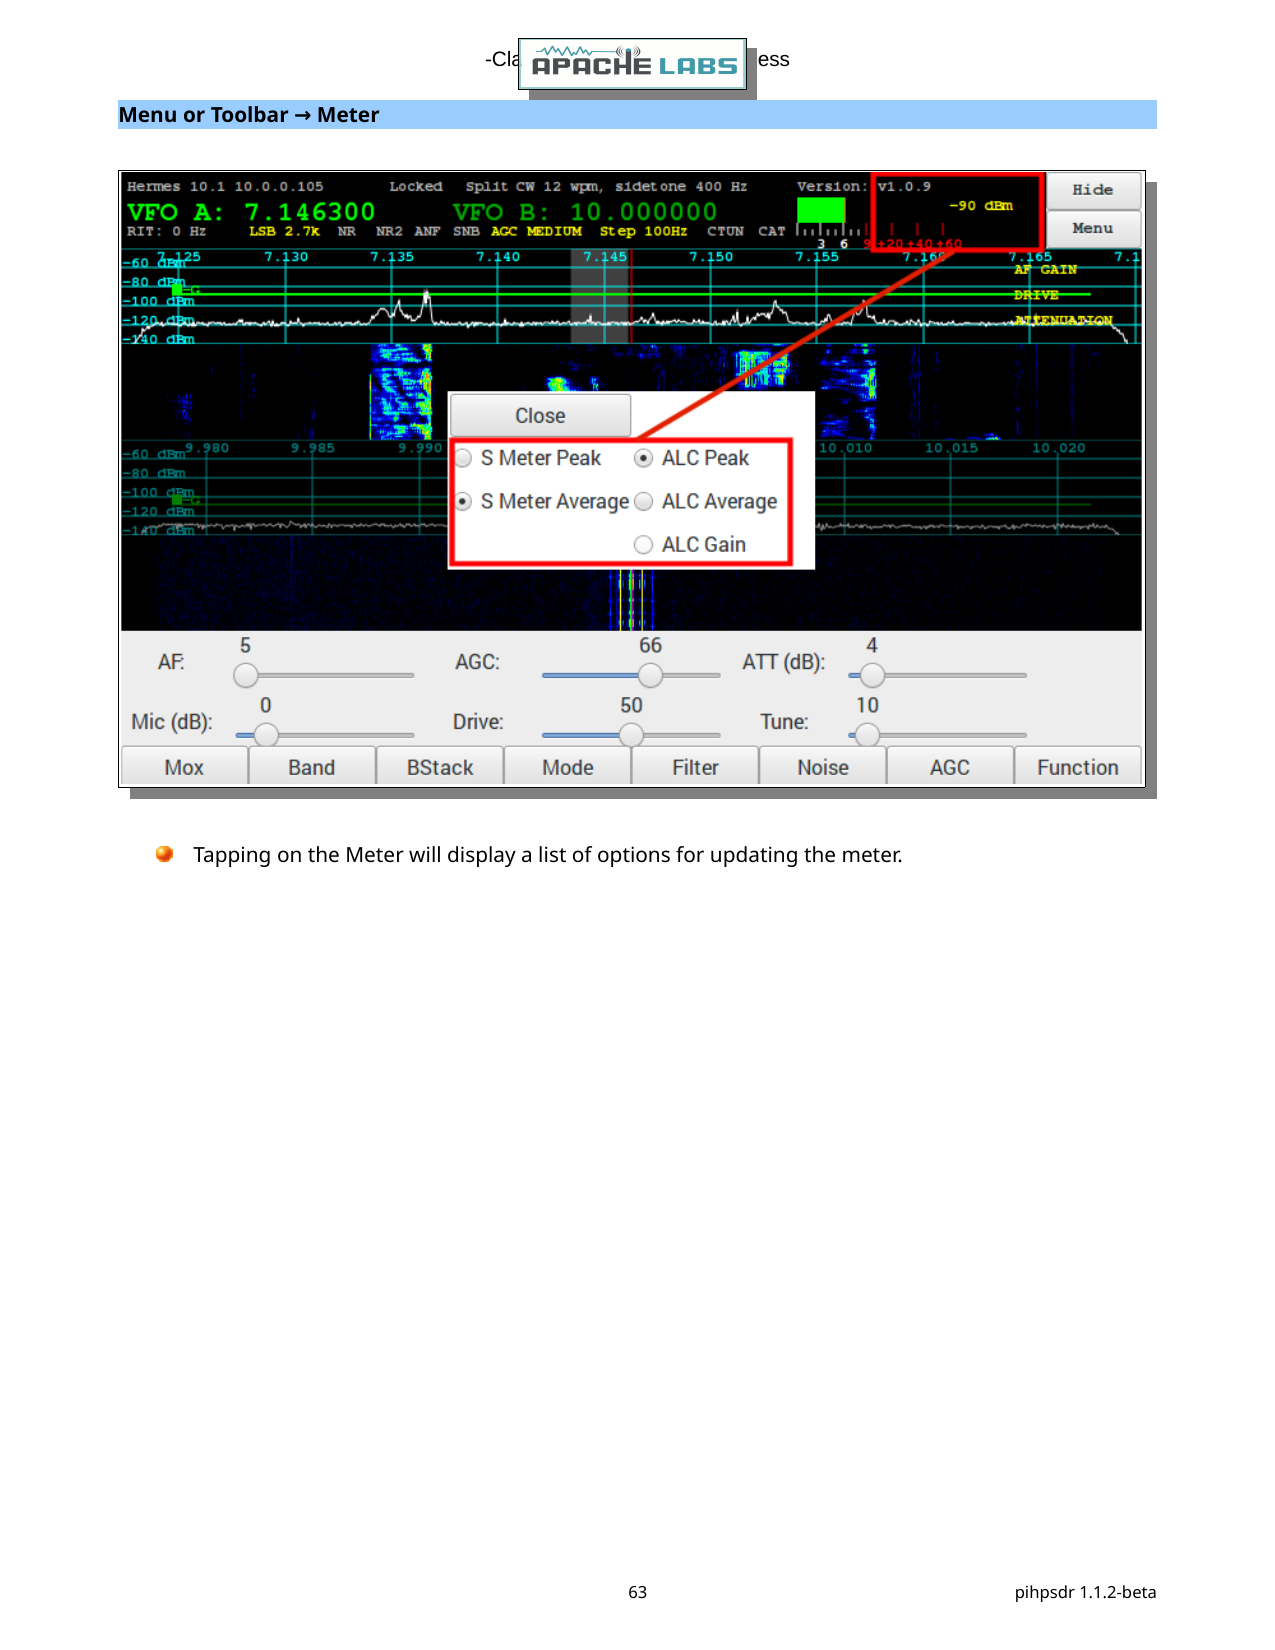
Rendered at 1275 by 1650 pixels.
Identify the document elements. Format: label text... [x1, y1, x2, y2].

subtitle Menu or Toolbar → Meter [118, 100, 1157, 129]
picture [121, 172, 1142, 784]
picture [521, 40, 744, 87]
list Tapping on the Meter will display a list of options for updating the meter. [156, 840, 1157, 868]
picture [156, 846, 173, 862]
